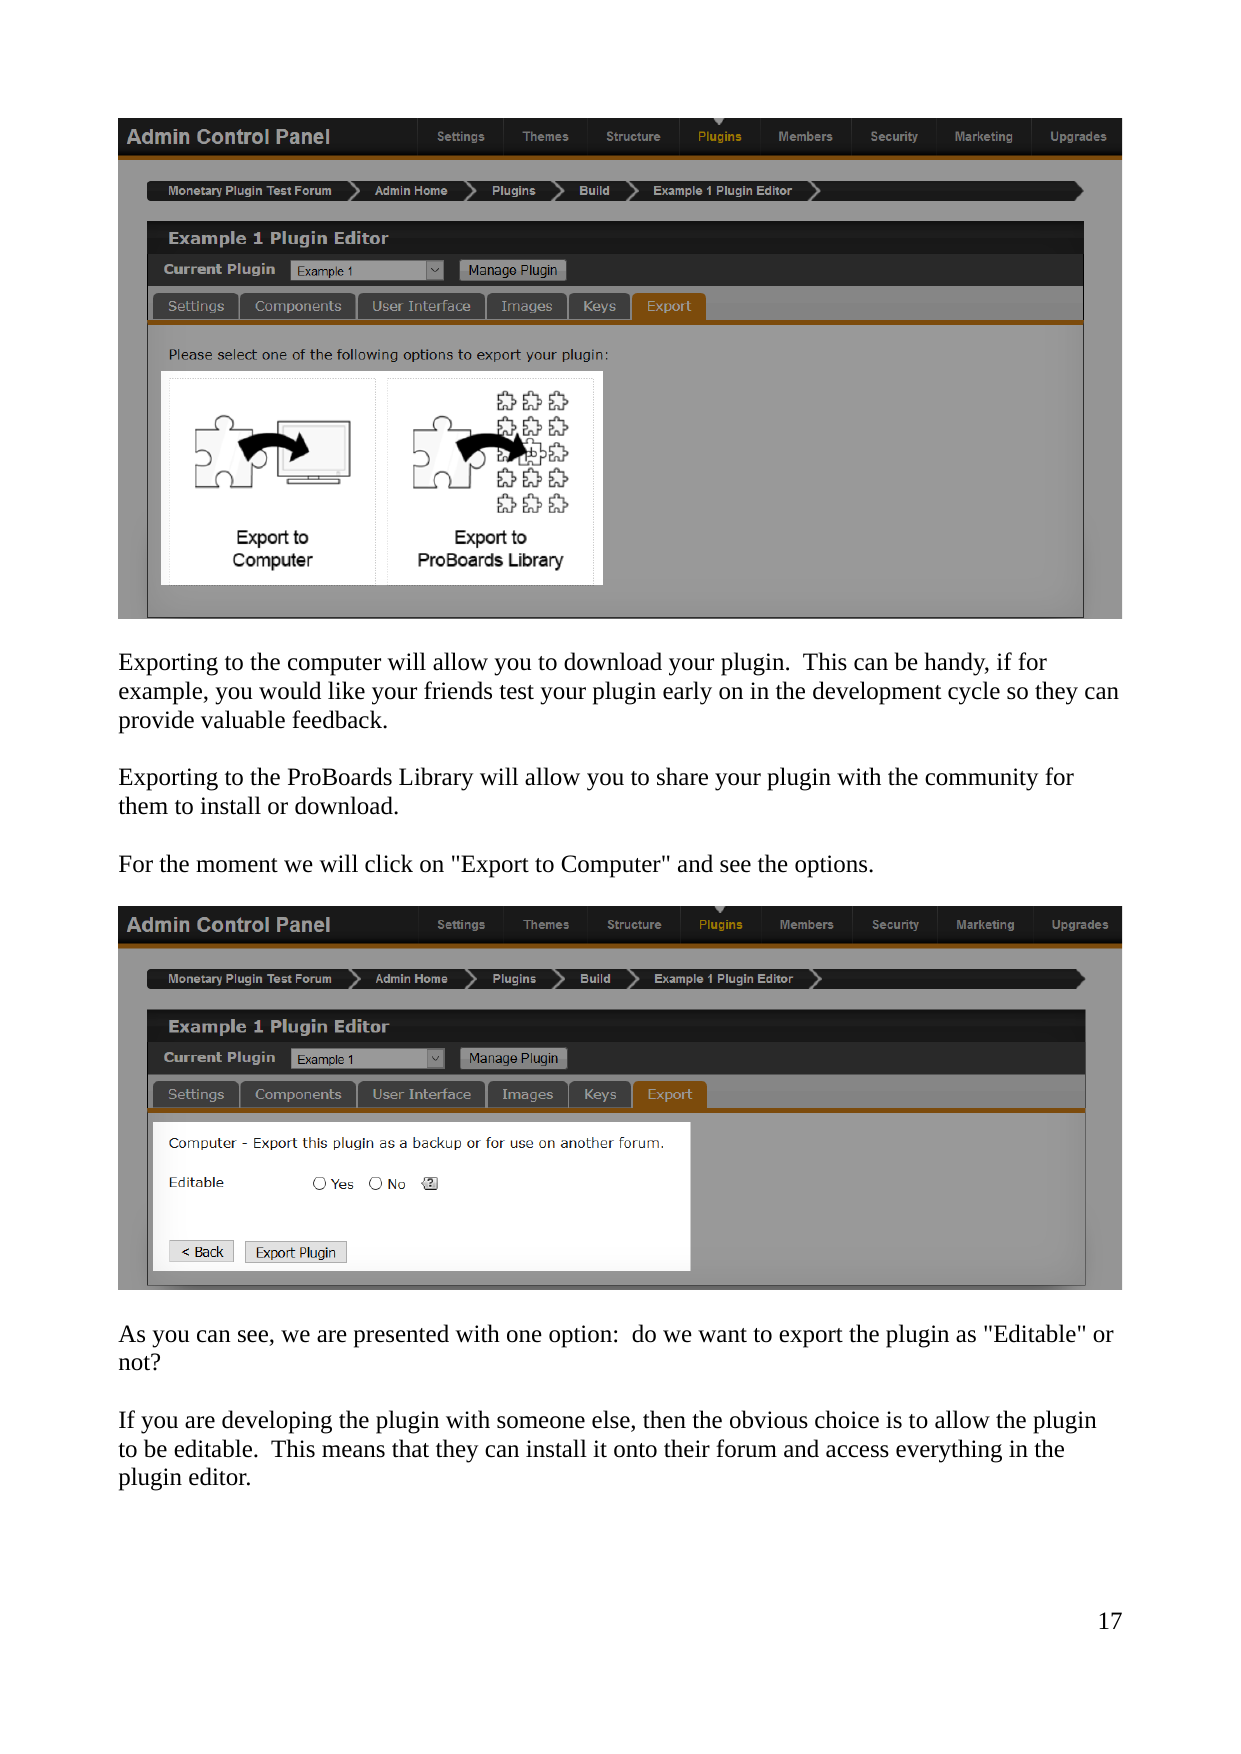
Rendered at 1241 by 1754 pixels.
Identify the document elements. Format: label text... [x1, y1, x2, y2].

text For the moment we will click on "Export to Computer" and see the options. [118, 849, 1122, 877]
text Exporting to the ProBoards Library will allow you to share your plugin with the community for them to install or download. [118, 762, 1122, 820]
text Exporting to the computer will allow you to download your plugin. This can be handy, if for example, you would like your friends test your plugin early on in the development cycle so they can provide valuable feedback. [118, 647, 1122, 734]
text As you can see, we are presented with one option: do we want to export the plugin as "Editable" or not? [118, 1319, 1122, 1376]
picture [118, 118, 1123, 619]
picture [118, 906, 1123, 1290]
text If you are developing the plugin with someone else, then the obvious choice is to allow the plugin to be editable. This means that they can install it onto their forum and access everything in the plugin editor. [118, 1405, 1122, 1491]
